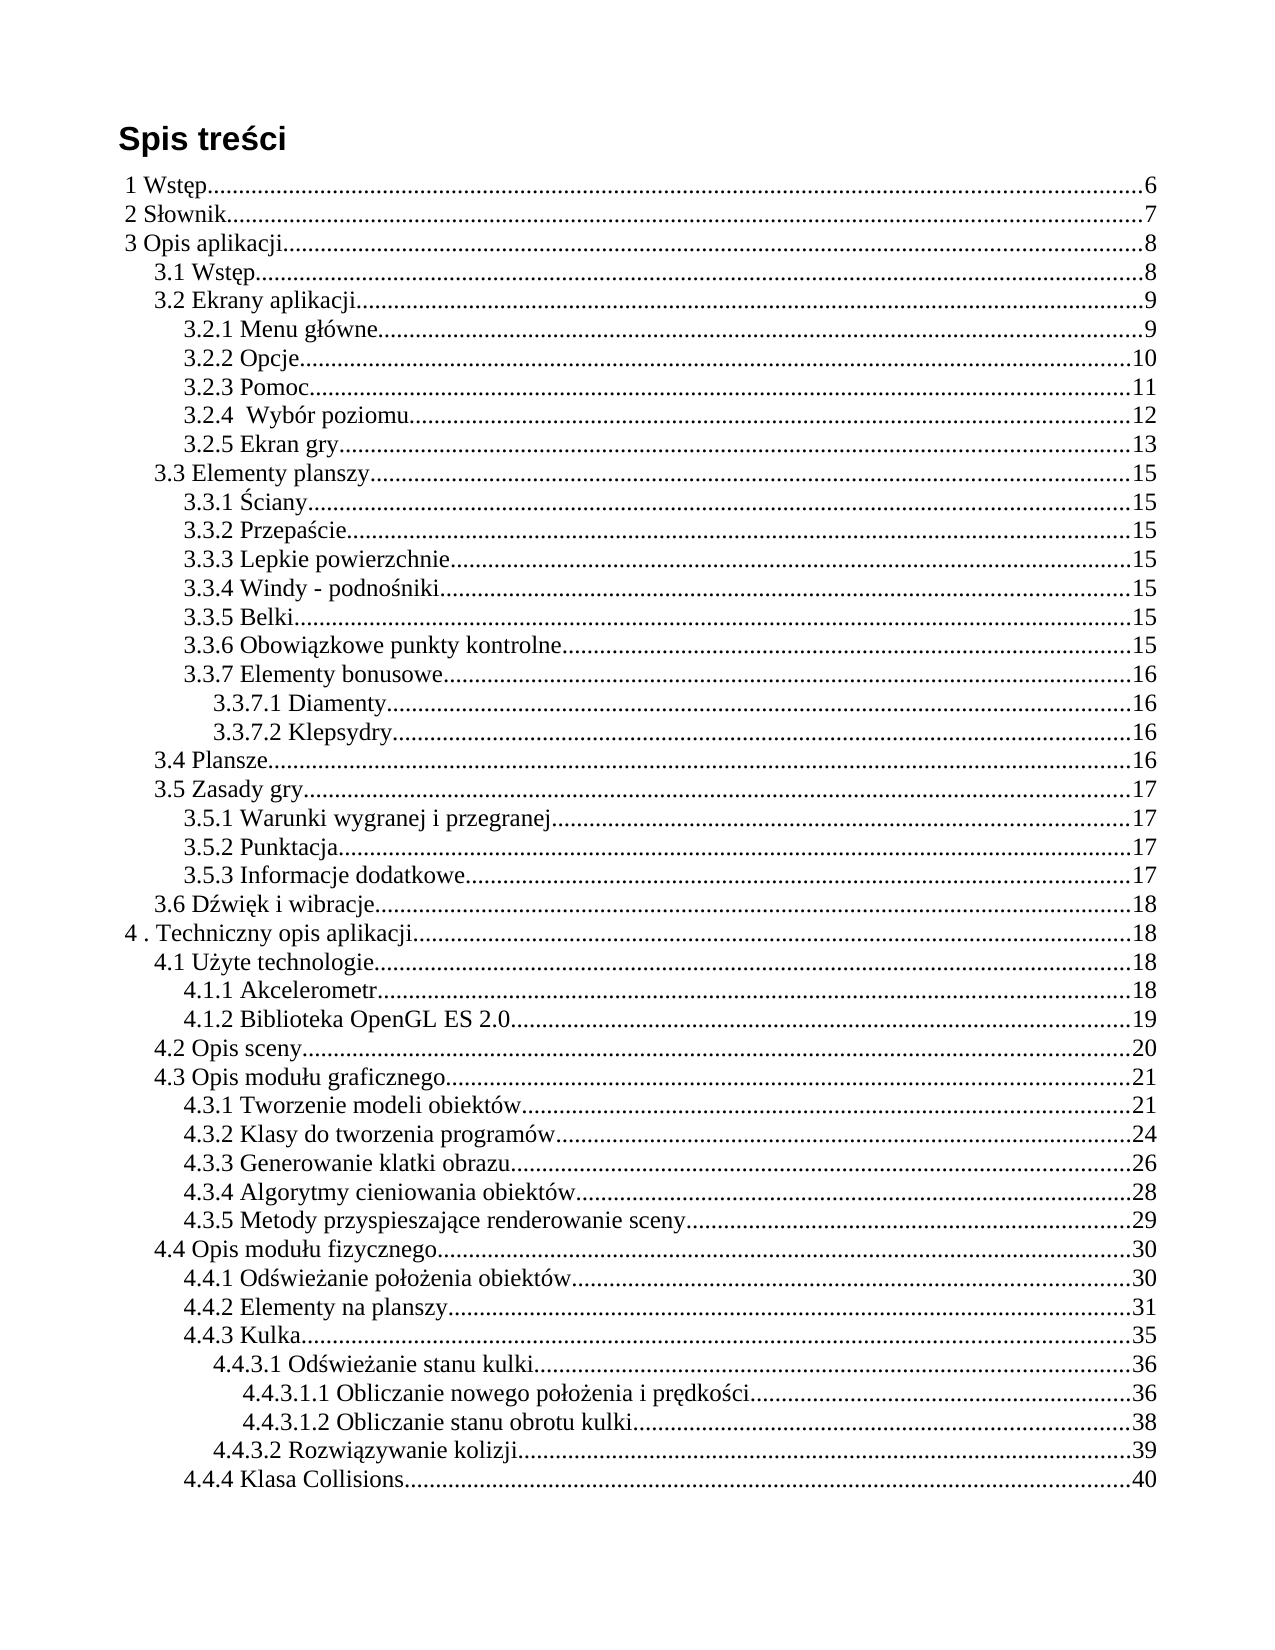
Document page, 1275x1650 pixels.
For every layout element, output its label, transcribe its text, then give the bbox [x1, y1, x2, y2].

text 3.3.7 Elementy bonusowe 16 [177, 659, 1157, 688]
text 3.2.2 Opcje 10 [177, 343, 1157, 372]
text 4.3.2 Klasy do tworzenia programów 24 [177, 1119, 1157, 1148]
text 1 Wstęp 6 [118, 170, 1157, 199]
text 3.3.5 Belki 15 [177, 602, 1157, 630]
text 4.1 Użyte technologie 18 [148, 947, 1157, 975]
text 4.1.2 Biblioteka OpenGL ES 2.0 19 [177, 1004, 1157, 1033]
text 3.3.7.1 Diamenty 16 [207, 688, 1157, 717]
text 4.4.3.1.1 Obliczanie nowego położenia i prędkości 36 [236, 1378, 1157, 1407]
text 3 Opis aplikacji 8 [118, 228, 1157, 257]
text 3.2.5 Ekran gry 13 [177, 429, 1157, 458]
text 3.2.4 Wybór poziomu 12 [177, 400, 1157, 429]
text 3.3 Elementy planszy 15 [148, 458, 1157, 487]
text 4.3 Opis modułu graficznego 21 [148, 1062, 1157, 1090]
text 4.3.4 Algorytmy cieniowania obiektów 28 [177, 1177, 1157, 1205]
text 4.2 Opis sceny 20 [148, 1033, 1157, 1062]
text 3.6 Dźwięk i wibracje 18 [148, 889, 1157, 918]
text 3.3.1 Ściany 15 [177, 487, 1157, 515]
text 4 . Techniczny opis aplikacji 18 [118, 918, 1157, 947]
text 4.4.3.1 Odświeżanie stanu kulki 36 [207, 1349, 1157, 1378]
text 2 Słownik 7 [118, 199, 1157, 228]
subtitle Spis treści [118, 119, 1157, 158]
text 4.4.3.2 Rozwiązywanie kolizji 39 [207, 1435, 1157, 1464]
text 4.4.3 Kulka 35 [177, 1320, 1157, 1349]
text 3.5.1 Warunki wygranej i przegranej 17 [177, 803, 1157, 832]
text 4.3.3 Generowanie klatki obrazu 26 [177, 1148, 1157, 1177]
text 3.2.3 Pomoc 11 [177, 372, 1157, 400]
text 3.5.2 Punktacja 17 [177, 832, 1157, 860]
text 4.4.4 Klasa Collisions 40 [177, 1464, 1157, 1493]
text 3.1 Wstęp 8 [148, 257, 1157, 285]
text 3.5.3 Informacje dodatkowe 17 [177, 860, 1157, 889]
text 3.3.4 Windy - podnośniki 15 [177, 573, 1157, 602]
text 4.1.1 Akcelerometr 18 [177, 975, 1157, 1004]
text 3.3.6 Obowiązkowe punkty kontrolne 15 [177, 630, 1157, 659]
text 4.4.2 Elementy na planszy 31 [177, 1292, 1157, 1320]
text 3.2.1 Menu główne 9 [177, 314, 1157, 343]
text 4.3.5 Metody przyspieszające renderowanie sceny 29 [177, 1205, 1157, 1234]
text 3.5 Zasady gry 17 [148, 774, 1157, 803]
text 4.3.1 Tworzenie modeli obiektów 21 [177, 1090, 1157, 1119]
text 4.4 Opis modułu fizycznego 30 [148, 1234, 1157, 1263]
text 3.3.2 Przepaście 15 [177, 515, 1157, 544]
text 3.4 Plansze 16 [148, 745, 1157, 774]
text 3.3.7.2 Klepsydry 16 [207, 717, 1157, 745]
text 3.3.3 Lepkie powierzchnie 15 [177, 544, 1157, 573]
text 4.4.1 Odświeżanie położenia obiektów 30 [177, 1263, 1157, 1292]
text 4.4.3.1.2 Obliczanie stanu obrotu kulki 38 [236, 1407, 1157, 1435]
text 3.2 Ekrany aplikacji 9 [148, 285, 1157, 314]
